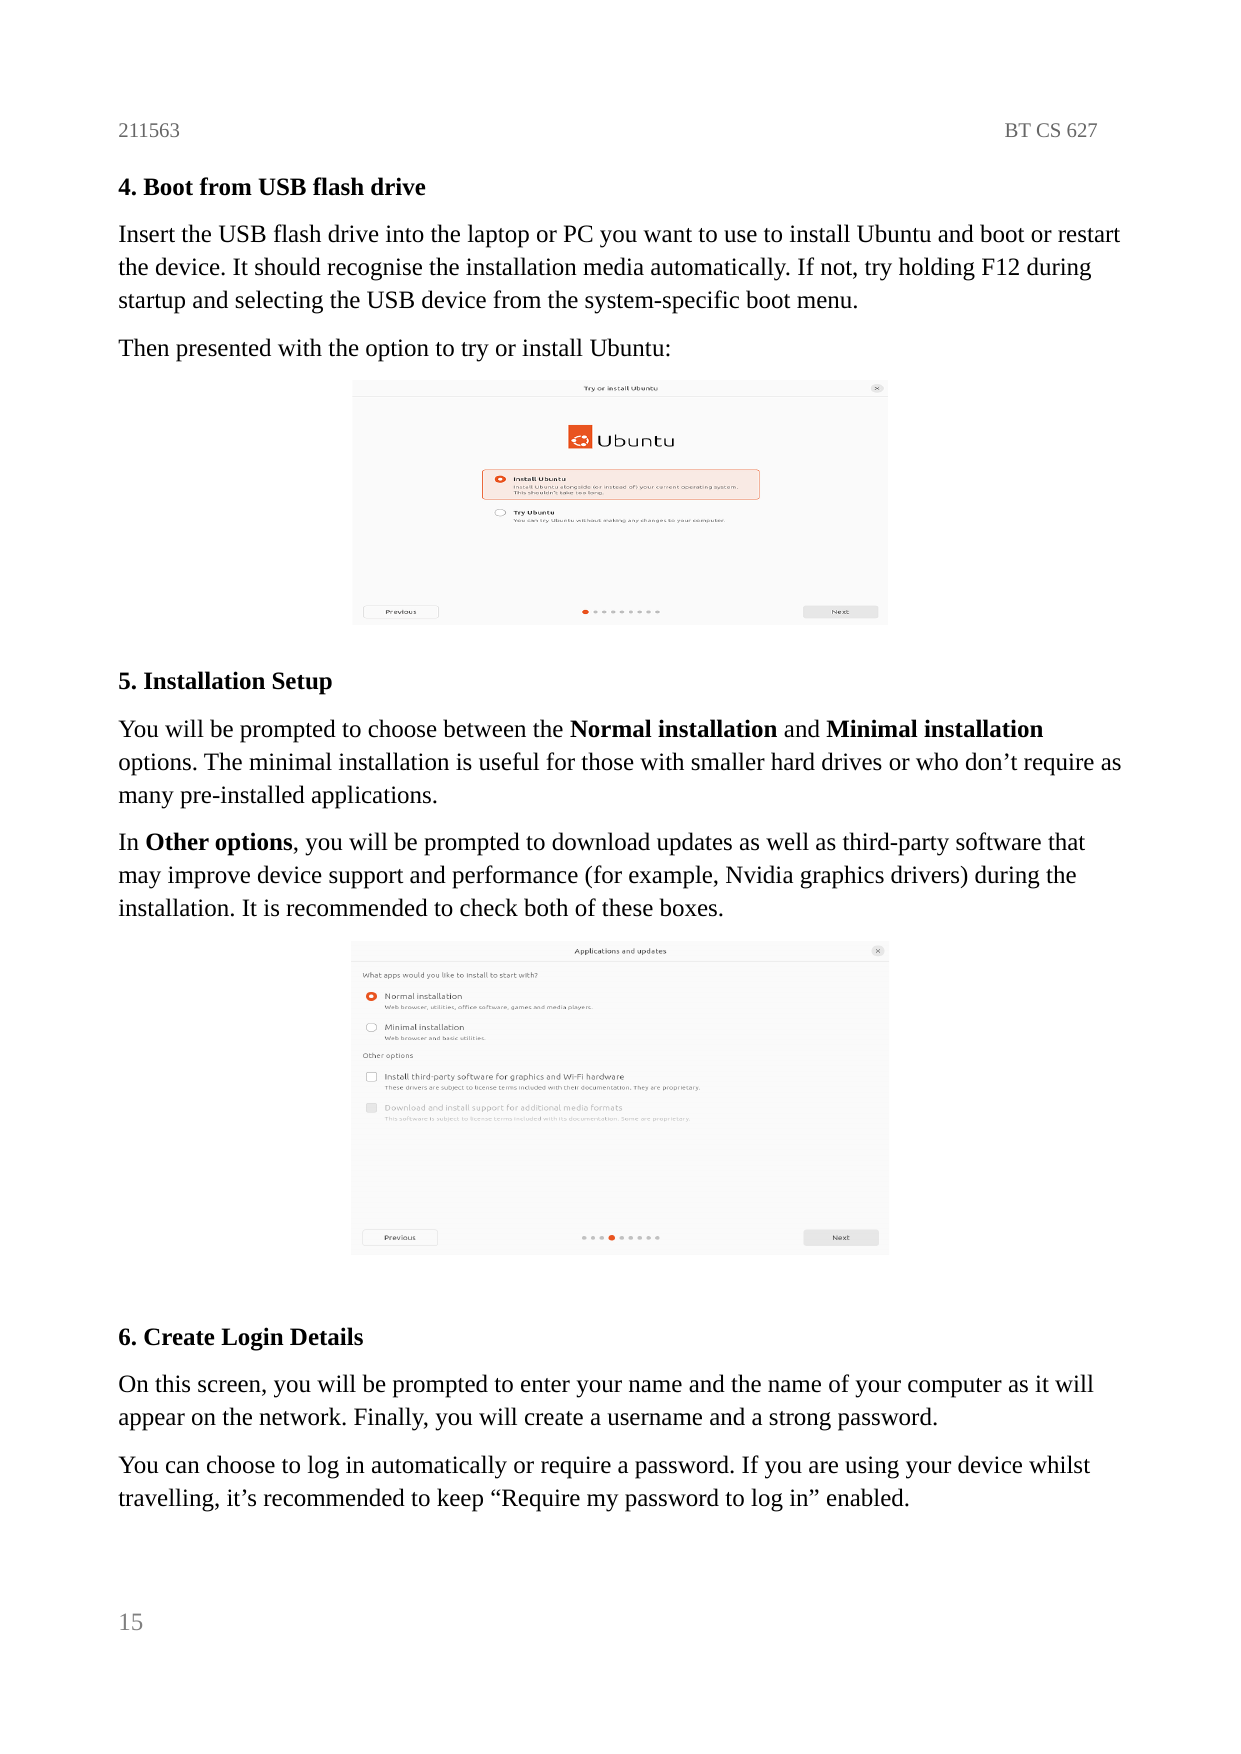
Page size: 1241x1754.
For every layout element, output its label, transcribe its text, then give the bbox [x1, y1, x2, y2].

text In Other options, you will be prompted to download updates as well as third-party software that may improve device support and performance (for example, Nvidia graphics drivers) during the installation. It is recommended to check both of these boxes. [118, 827, 1122, 922]
text Insert the USB flash drive into the laptop or PC you want to use to install Ubuntu and boot or restart the device. It should recognise the installation media automatically. If not, try holding F12 during startup and selecting the USB device from the system-specific boot menu. [118, 219, 1122, 314]
text 5. Installation Setup [118, 666, 1122, 695]
text You will be prompted to choose between the Normal installation and Minimal installation options. The minimal installation is useful for those with smaller hard drives or who don’t require as many pre-installed applications. [118, 714, 1122, 808]
text On this screen, you will be prompted to enter your name and the name of your computer as it will appear on the network. Finally, you will create a username and a strong password. [118, 1369, 1122, 1431]
picture [352, 380, 888, 625]
picture [351, 941, 890, 1255]
text Then presented with the option to try or install Ubuntu: [118, 333, 1122, 362]
text You can choose to log in automatically or require a password. If you are using your device whilst travelling, it’s recommended to keep “Require my password to log in” enabled. [118, 1450, 1122, 1512]
text 4. Boot from USB flash drive [118, 172, 1122, 200]
text 6. Create Login Details [118, 1322, 1122, 1351]
